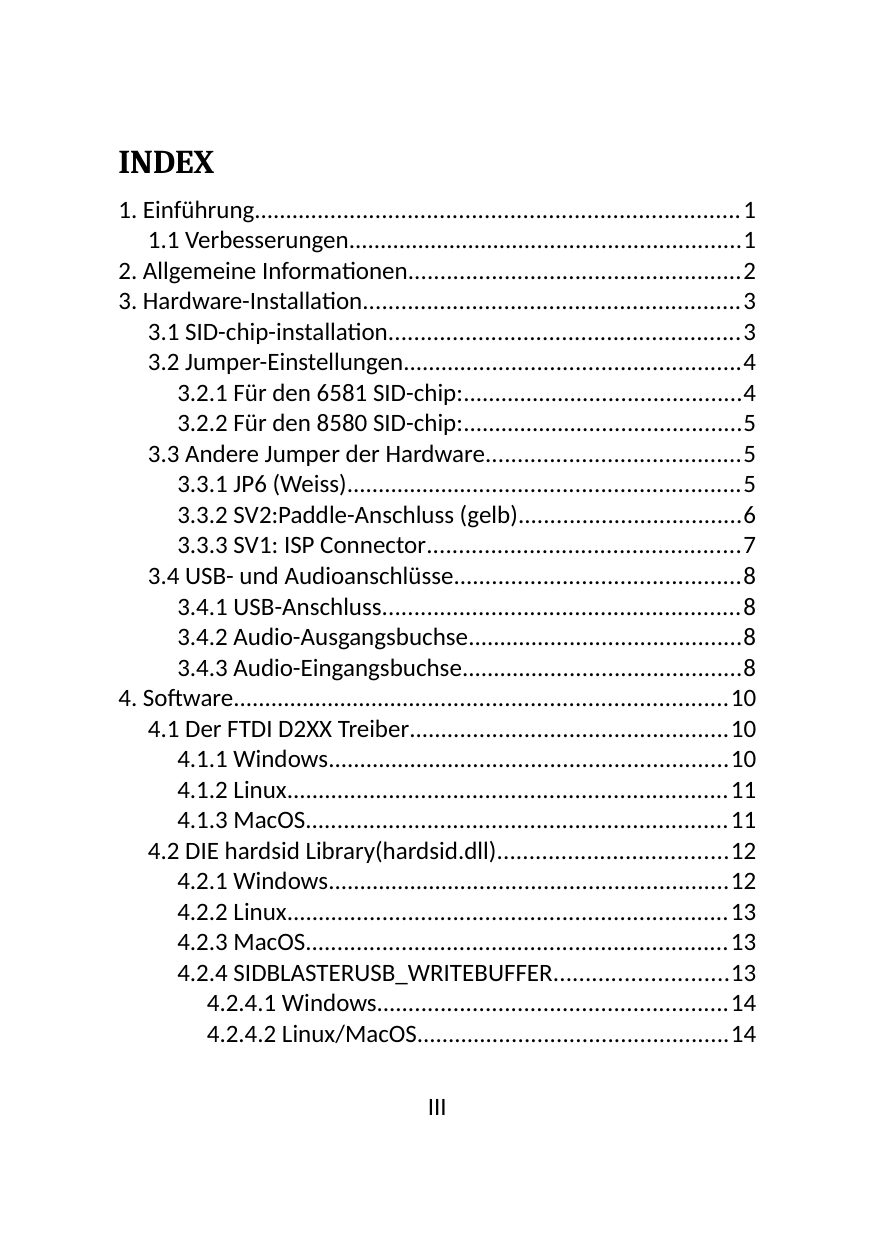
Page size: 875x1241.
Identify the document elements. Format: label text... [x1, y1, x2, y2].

text 1.1 Verbesserungen 1 [148, 224, 756, 255]
text 4.2.2 Linux 13 [177, 896, 756, 926]
text 3.3.3 SV1: ISP Connector 7 [177, 530, 756, 560]
text 3.4.2 Audio-Ausgangsbuchse 8 [177, 621, 756, 652]
text 3.4.3 Audio-Eingangsbuchse 8 [177, 652, 756, 682]
text 3.3.2 SV2:Paddle-Anschluss (gelb) 6 [177, 499, 756, 530]
text 3. Hardware-Installation 3 [118, 286, 756, 316]
text 4.2 DIE hardsid Library(hardsid.dll) 12 [148, 835, 756, 865]
text 4.2.3 MacOS 13 [177, 926, 756, 957]
text 4.2.1 Windows 12 [177, 865, 756, 896]
text 4.2.4 SIDBLASTERUSB_WRITEBUFFER 13 [177, 957, 756, 987]
text 3.2.2 Für den 8580 SID-chip: 5 [177, 408, 756, 438]
text 4.2.4.2 Linux/MacOS 14 [207, 1018, 756, 1048]
text 3.4 USB- und Audioanschlüsse 8 [148, 560, 756, 591]
text 4.1.3 MacOS 11 [177, 804, 756, 835]
text 3.3.1 JP6 (Weiss) 5 [177, 469, 756, 499]
text 4.1.1 Windows 10 [177, 743, 756, 774]
text 1. Einführung 1 [118, 194, 756, 224]
text 3.2 Jumper-Einstellungen 4 [148, 347, 756, 377]
text 3.2.1 Für den 6581 SID-chip: 4 [177, 377, 756, 408]
text 2. Allgemeine Informationen 2 [118, 255, 756, 286]
text 3.3 Andere Jumper der Hardware 5 [148, 438, 756, 469]
text 3.4.1 USB-Anschluss 8 [177, 591, 756, 621]
text 4. Software 10 [118, 682, 756, 713]
text 4.1.2 Linux 11 [177, 774, 756, 804]
text 4.2.4.1 Windows 14 [207, 987, 756, 1018]
text 4.1 Der FTDI D2XX Treiber 10 [148, 713, 756, 743]
subtitle Index [118, 143, 756, 181]
text 3.1 SID-chip-installation 3 [148, 316, 756, 347]
